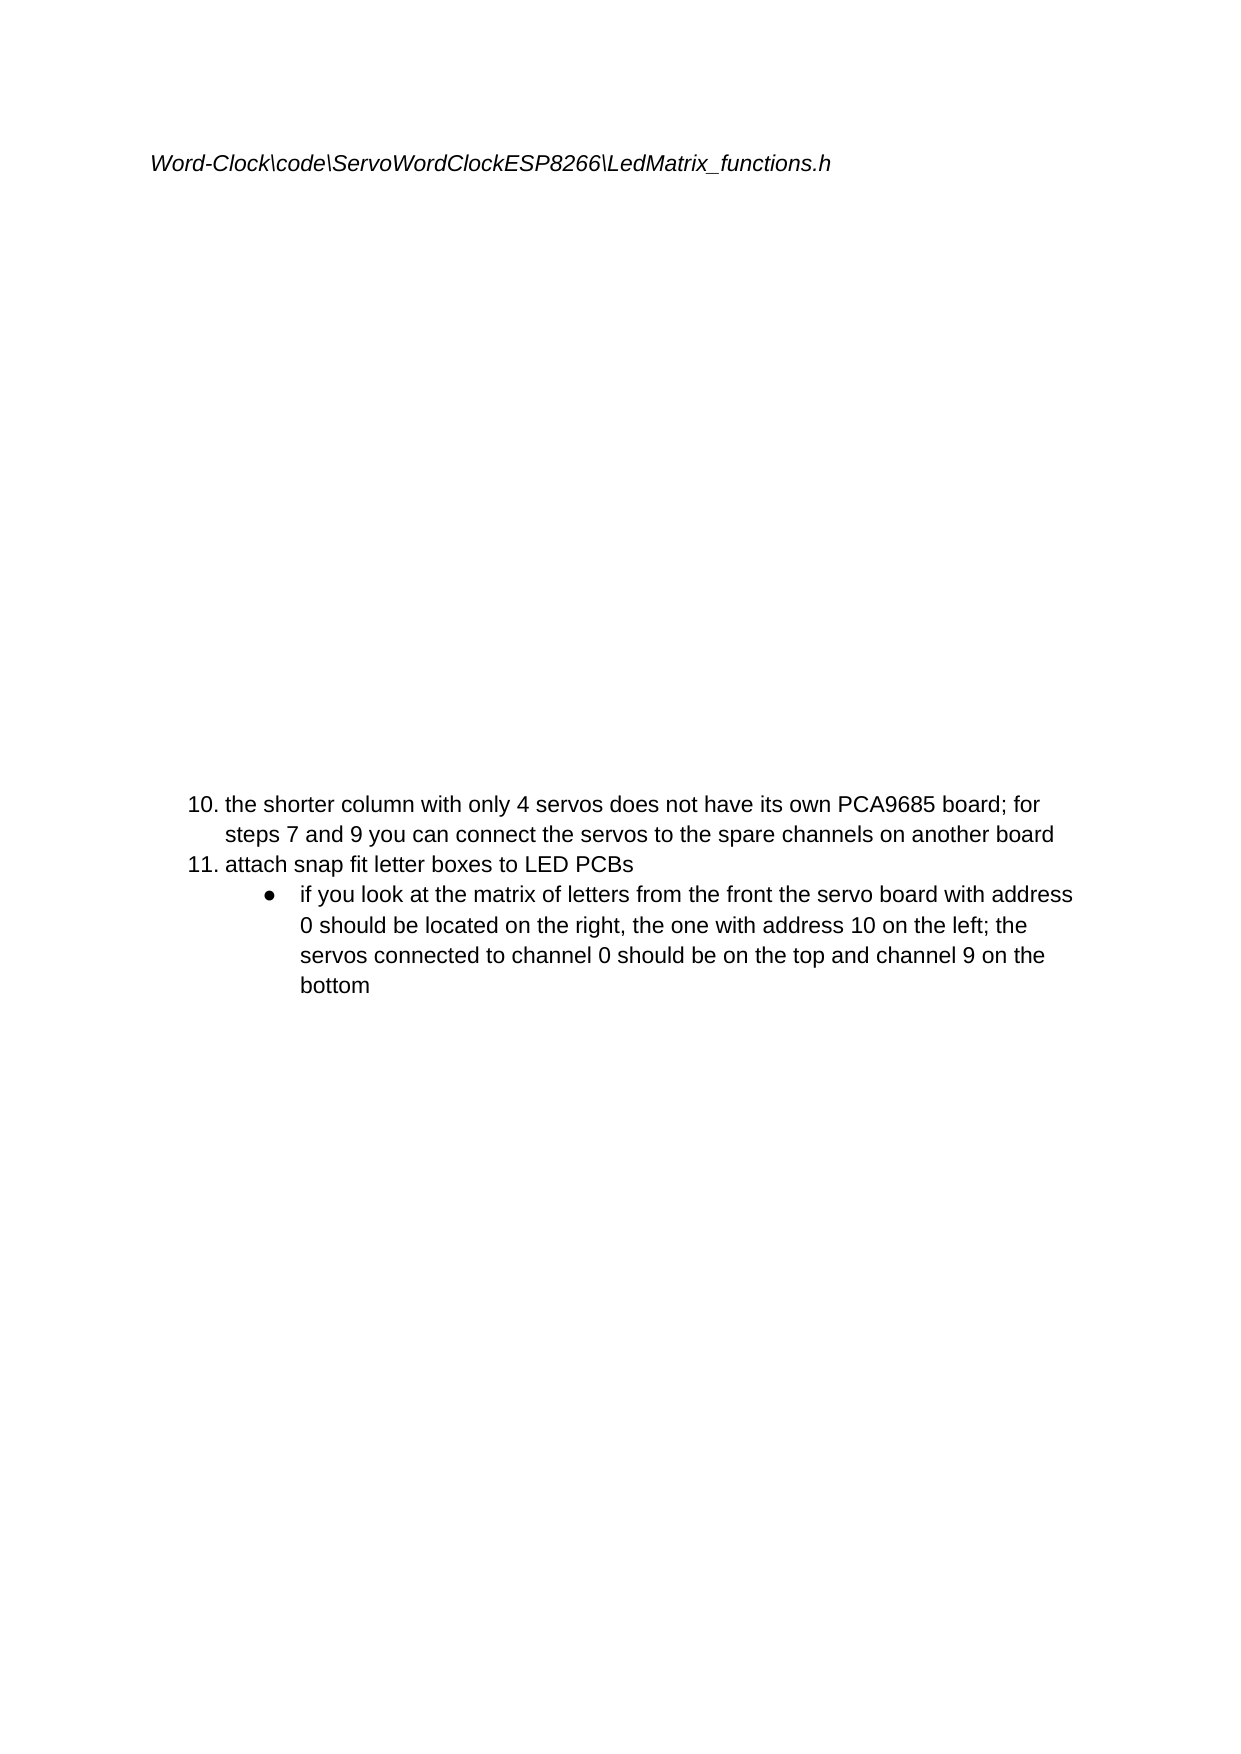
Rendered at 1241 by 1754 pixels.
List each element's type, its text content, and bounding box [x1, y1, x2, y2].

list the shorter column with only 4 servos does not have its own PCA9685 board; for steps 7. and 9. you can connect the servos to the spare channels on another board [187, 791, 1090, 847]
text Word-Clock\code\ServoWordClockESP8266\LedMatrix_functions.h [150, 150, 1090, 176]
list if you look at the matrix of letters from the front the servo board with address 0 should be located on the right, the one with address 10 on the left; the servos connected to channel 0 should be on the top and channel 9 on the bottom [262, 881, 1090, 998]
list attach snap fit letter boxes to LED PCBs [187, 851, 1090, 878]
